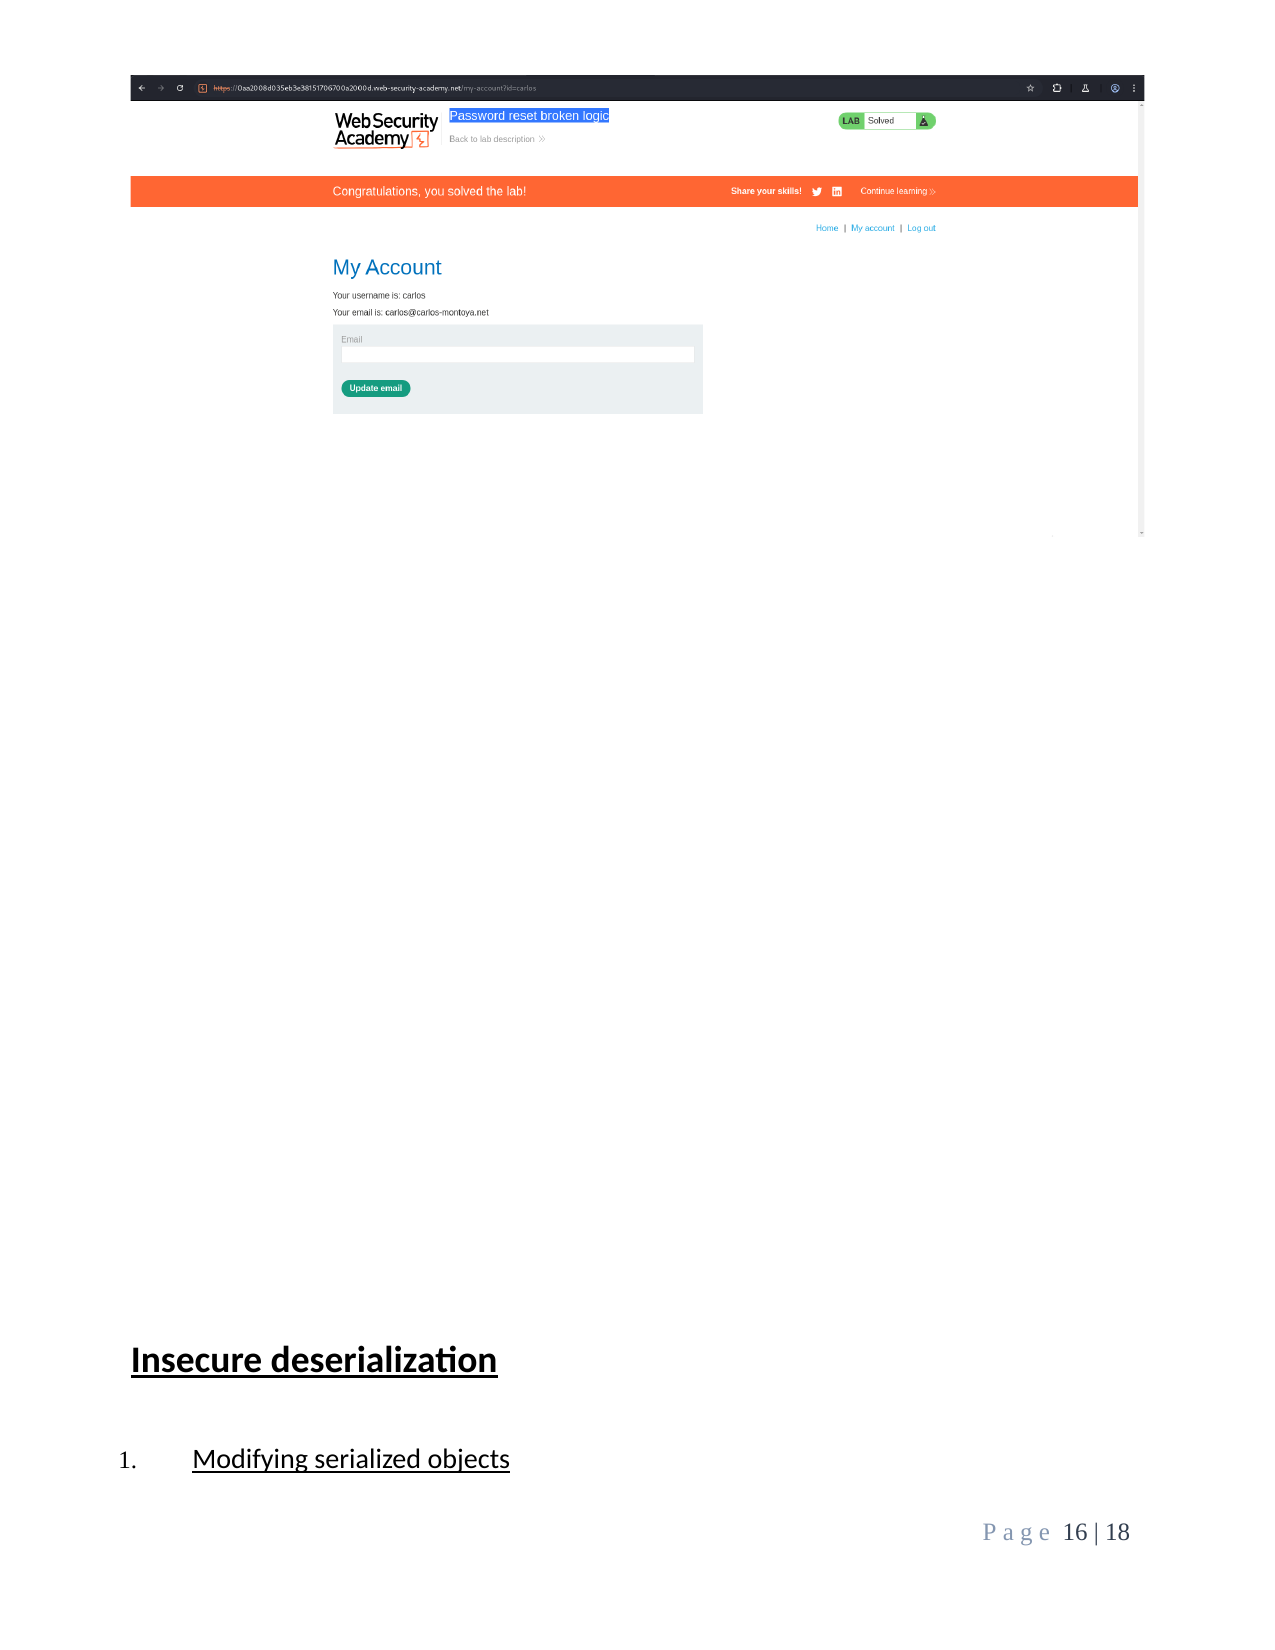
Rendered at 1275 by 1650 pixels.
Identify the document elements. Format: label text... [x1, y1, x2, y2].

list Modifying serialized objects [118, 1441, 1144, 1476]
subtitle Insecure deserialization [131, 1336, 1144, 1382]
